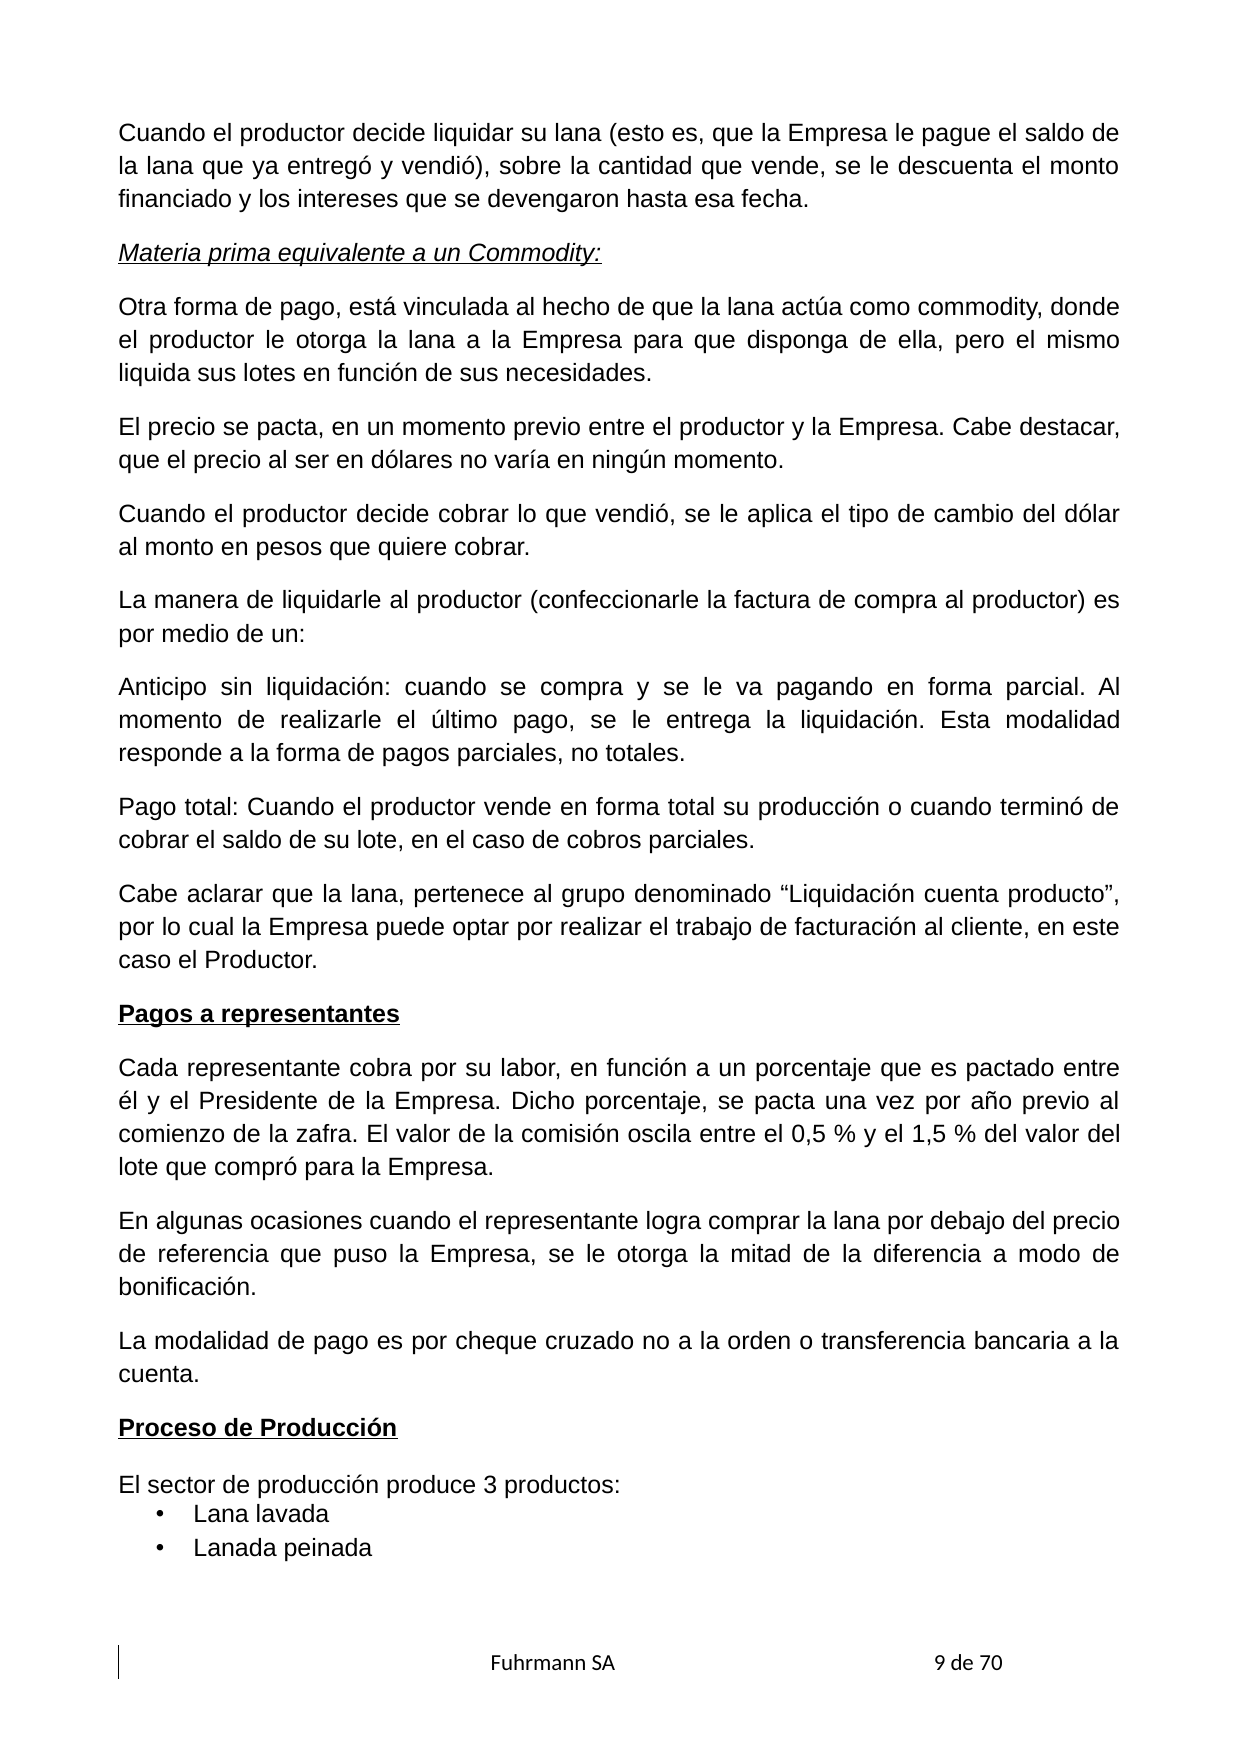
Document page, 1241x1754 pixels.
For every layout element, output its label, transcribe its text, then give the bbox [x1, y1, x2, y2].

list Lanada peinada [156, 1533, 1122, 1562]
text Proceso de Producción [118, 1413, 1122, 1441]
list Pago total: Cuando el productor vende en forma total su producción o cuando terminó de cobrar el saldo de su lote, en el caso de cobros parciales. [118, 792, 1122, 854]
list La modalidad de pago es por cheque cruzado no a la orden o transferencia bancaria a la cuenta. [118, 1326, 1122, 1387]
list En algunas ocasiones cuando el representante logra comprar la lana por debajo del precio de referencia que puso la Empresa, se le otorga la mitad de la diferencia a modo de bonificación. [118, 1206, 1122, 1301]
text El sector de producción produce 3 productos: [118, 1470, 1122, 1499]
list Materia prima equivalente a un Commodity: [118, 238, 1122, 267]
list Cuando el productor decide cobrar lo que vendió, se le aplica el tipo de cambio del dólar al monto en pesos que quiere cobrar. [118, 499, 1122, 560]
list Cabe aclarar que la lana, pertenece al grupo denominado “Liquidación cuenta producto”, por lo cual la Empresa puede optar por realizar el trabajo de facturación al cliente, en este caso el Productor. [118, 879, 1122, 974]
list Otra forma de pago, está vinculada al hecho de que la lana actúa como commodity, donde el productor le otorga la lana a la Empresa para que disponga de ella, pero el mismo liquida sus lotes en función de sus necesidades. [118, 292, 1122, 387]
list La manera de liquidarle al productor (confeccionarle la factura de compra al productor) es por medio de un: [118, 586, 1122, 647]
list Cada representante cobra por su labor, en función a un porcentaje que es pactado entre él y el Presidente de la Empresa. Dicho porcentaje, se pacta una vez por año previo al comienzo de la zafra. El valor de la comisión oscila entre el 0,5 % y el 1,5 % del valor del lote que compró para la Empresa. [118, 1053, 1122, 1181]
list Lana lavada [156, 1499, 1122, 1528]
list Cuando el productor decide liquidar su lana (esto es, que la Empresa le pague el saldo de la lana que ya entregó y vendió), sobre la cantidad que vende, se le descuenta el monto financiado y los intereses que se devengaron hasta esa fecha. [118, 118, 1122, 213]
list El precio se pacta, en un momento previo entre el productor y la Empresa. Cabe destacar, que el precio al ser en dólares no varía en ningún momento. [118, 412, 1122, 473]
list Anticipo sin liquidación: cuando se compra y se le va pagando en forma parcial. Al momento de realizarle el último pago, se le entrega la liquidación. Esta modalidad responde a la forma de pagos parciales, no totales. [118, 672, 1122, 767]
list Pagos a representantes [118, 999, 1122, 1028]
